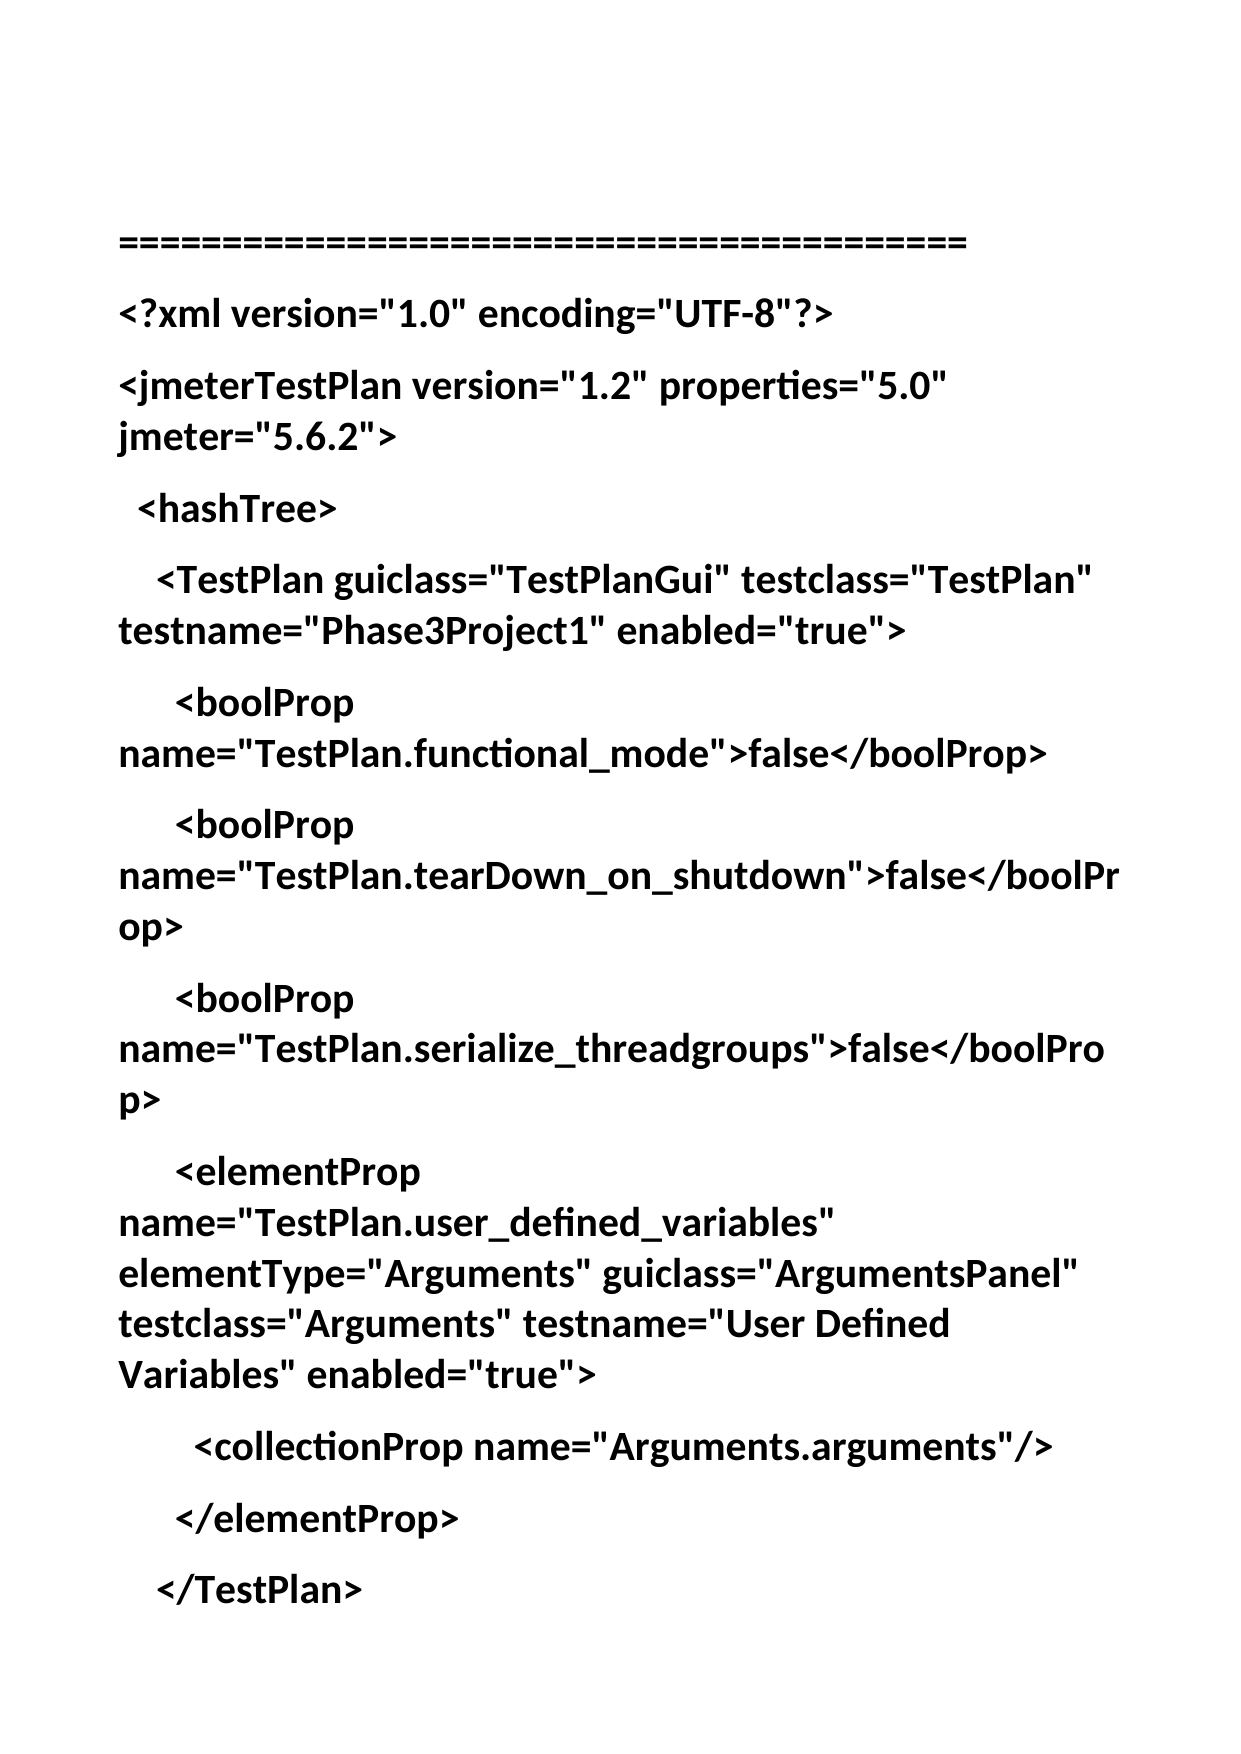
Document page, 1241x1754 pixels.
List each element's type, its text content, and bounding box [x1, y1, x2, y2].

text <boolProp name="TestPlan.serialize_threadgroups">false</boolProp> [118, 972, 1122, 1124]
text <elementProp name="TestPlan.user_defined_variables" elementType="Arguments" guiclass="ArgumentsPanel" testclass="Arguments" testname="User Defined Variables" enabled="true"> [118, 1145, 1122, 1399]
text <hashTree> [118, 482, 1122, 532]
text <TestPlan guiclass="TestPlanGui" testclass="TestPlan" testname="Phase3Project1" enabled="true"> [118, 553, 1122, 655]
text <?xml version="1.0" encoding="UTF-8"?> [118, 287, 1122, 338]
text <boolProp name="TestPlan.functional_mode">false</boolProp> [118, 676, 1122, 777]
text <boolProp name="TestPlan.tearDown_on_shutdown">false</boolProp> [118, 798, 1122, 951]
text ========================================= [118, 216, 1122, 267]
text </TestPlan> [118, 1563, 1122, 1614]
text </elementProp> [118, 1492, 1122, 1542]
text <collectionProp name="Arguments.arguments"/> [118, 1420, 1122, 1471]
text <jmeterTestPlan version="1.2" properties="5.0" jmeter="5.6.2"> [118, 359, 1122, 461]
